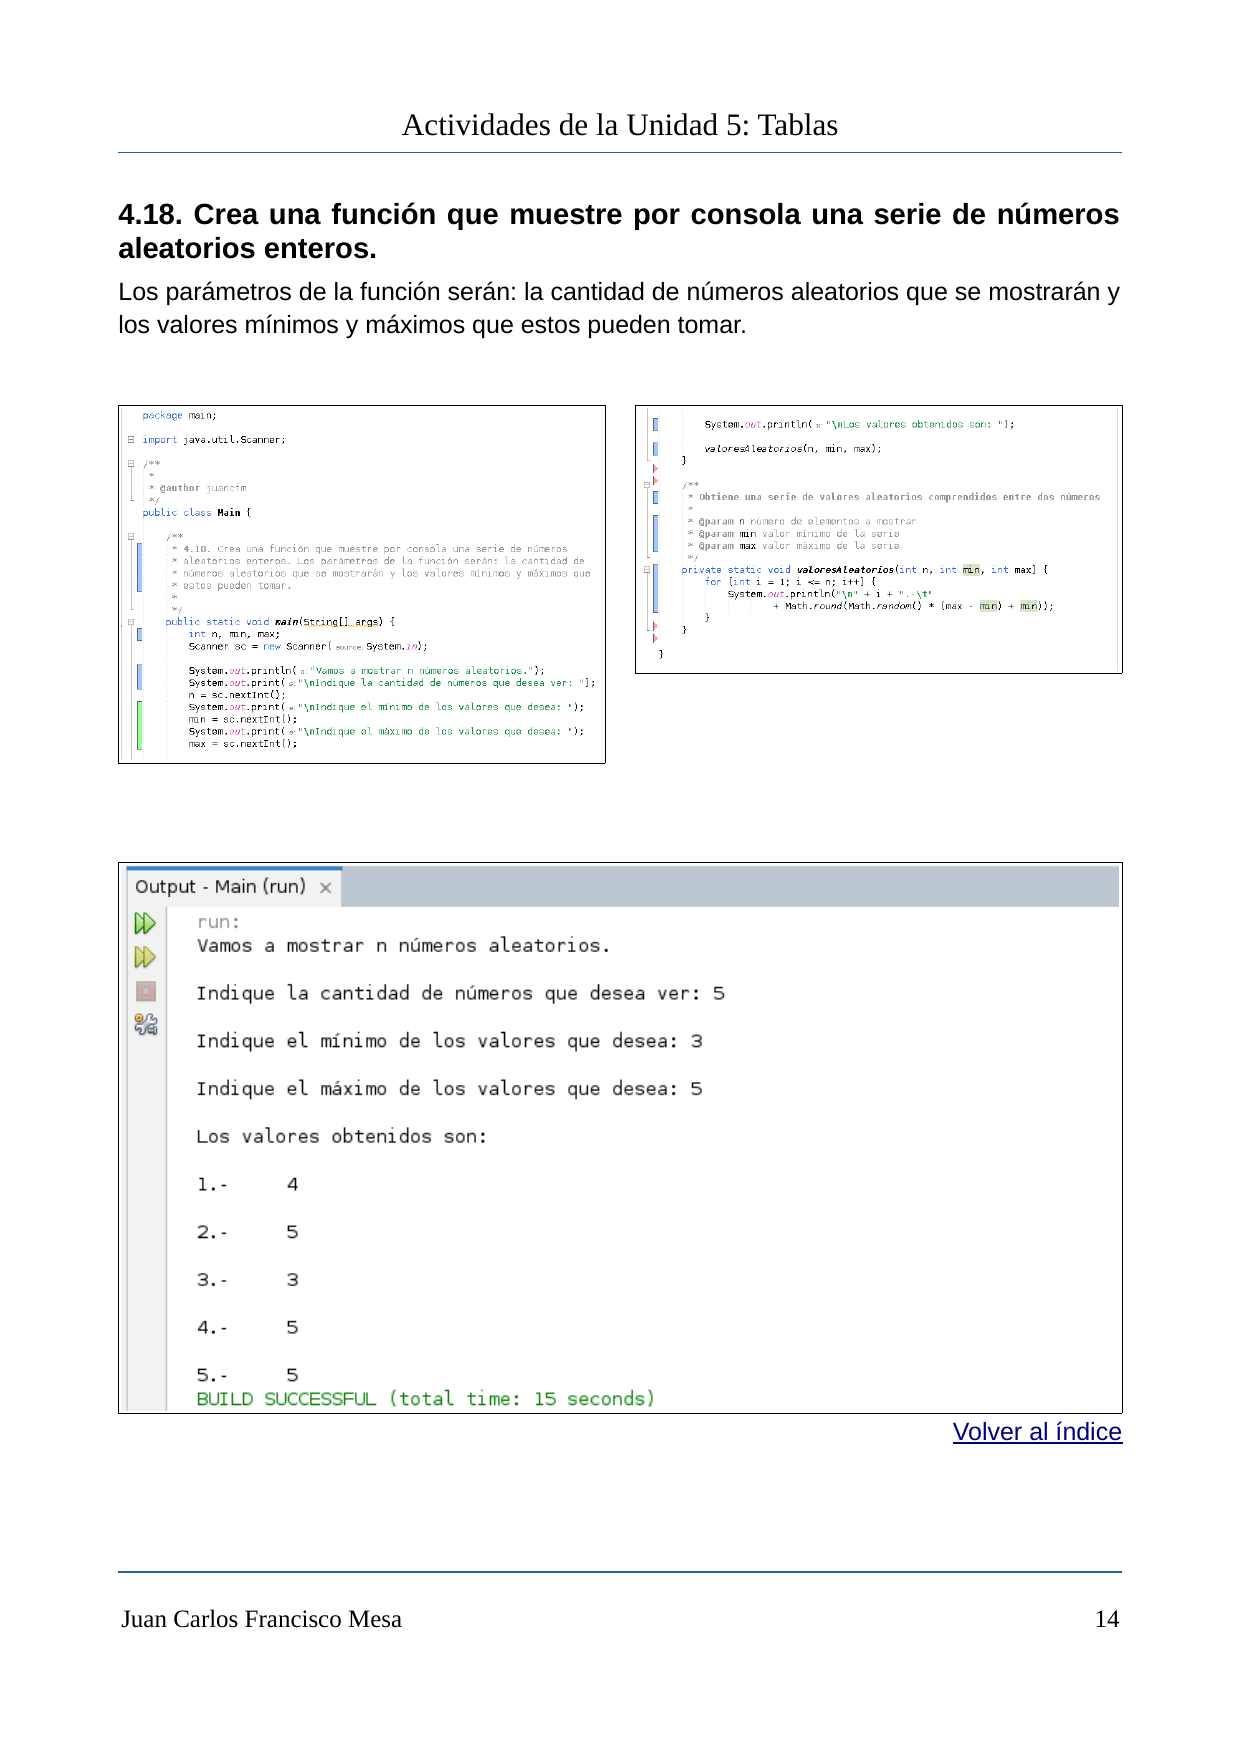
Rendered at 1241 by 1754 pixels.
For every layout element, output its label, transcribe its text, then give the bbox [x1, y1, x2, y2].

picture [121, 408, 603, 760]
text Los parámetros de la función serán: la cantidad de números aleatorios que se mostrarán y los valores mínimos y máximos que estos pueden tomar. [118, 277, 1122, 339]
picture [121, 865, 1119, 1411]
subtitle 4.18. Crea una función que muestre por consola una serie de números aleatorios enteros. [118, 197, 1122, 264]
picture [637, 408, 1119, 671]
text Volver al índice [118, 1414, 1122, 1446]
text [119, 863, 1122, 1413]
